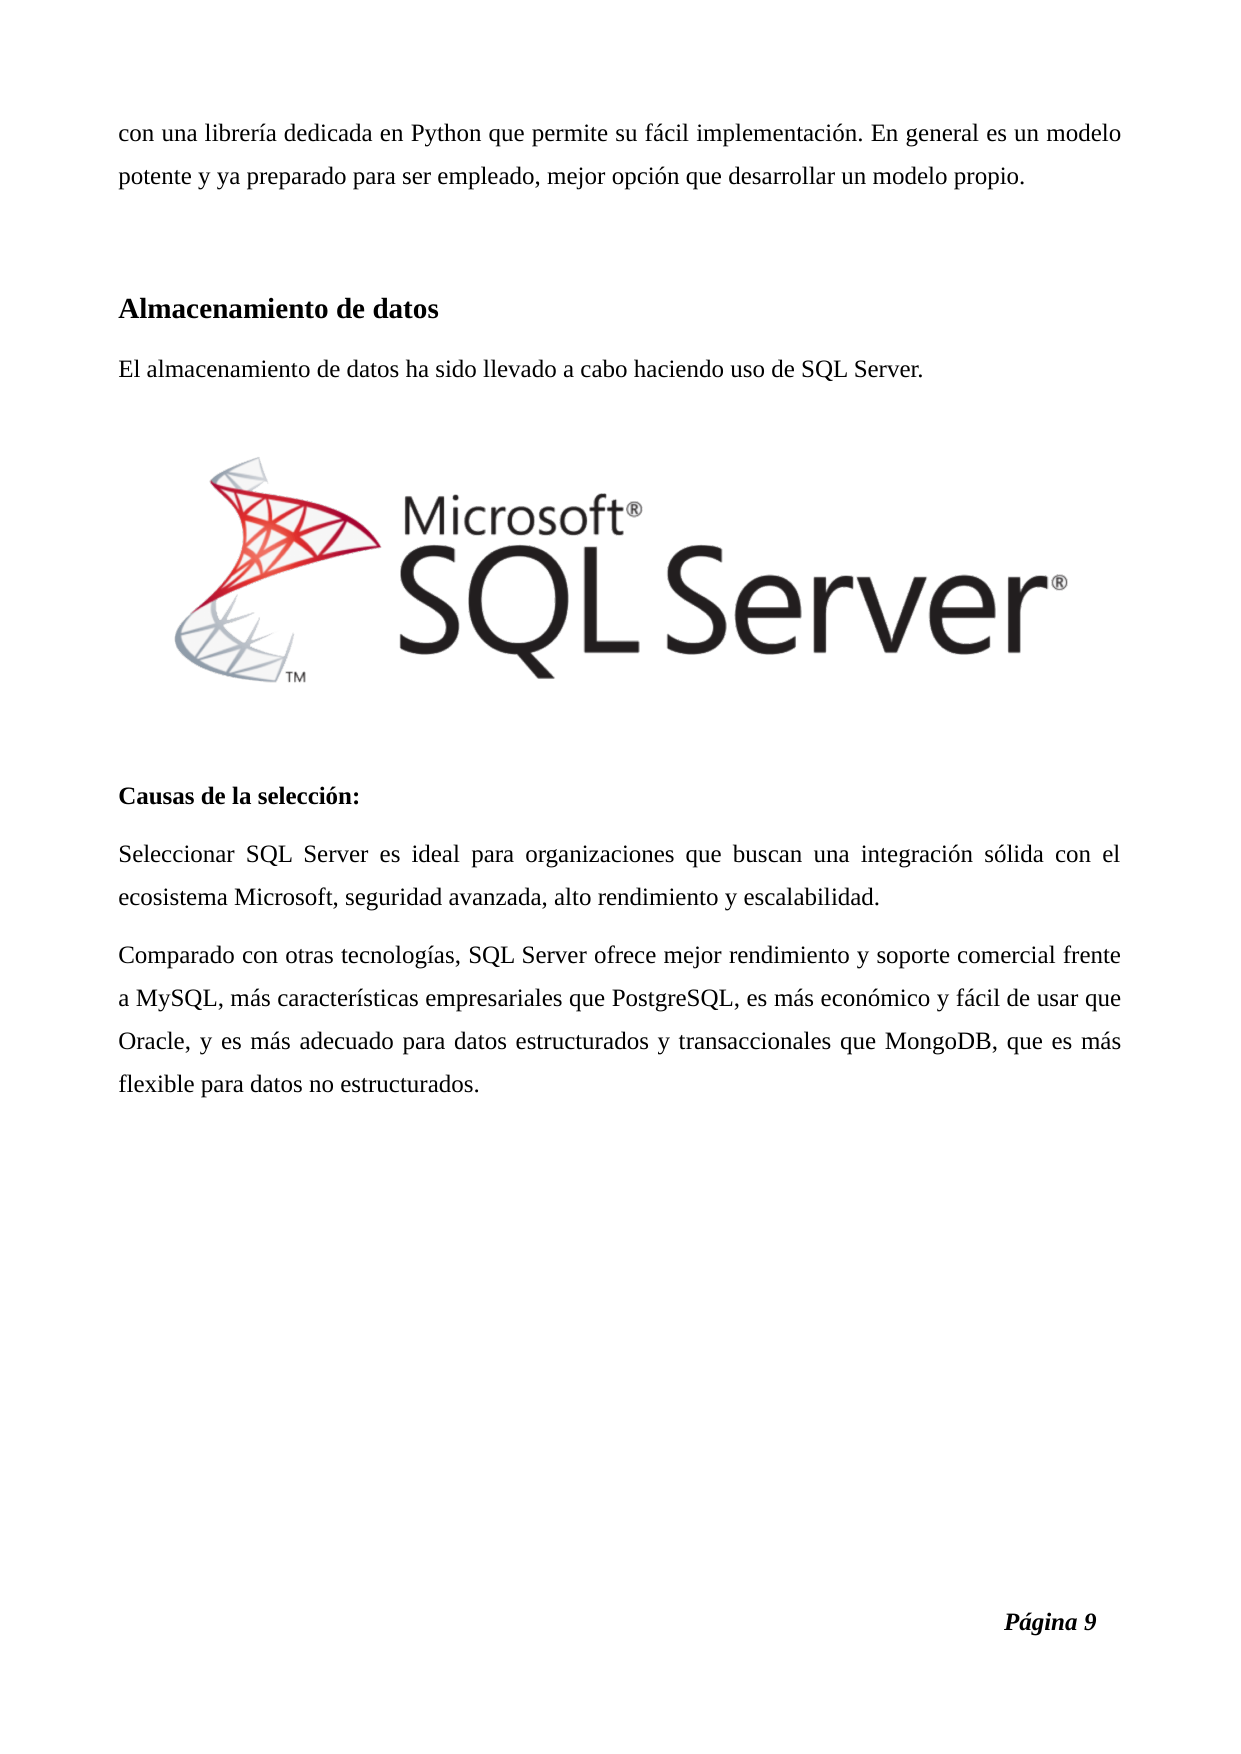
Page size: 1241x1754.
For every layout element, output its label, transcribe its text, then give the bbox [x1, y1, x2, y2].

subtitle Almacenamiento de datos [118, 291, 1122, 325]
picture [118, 411, 1123, 710]
text El almacenamiento de datos ha sido llevado a cabo haciendo uso de SQL Server. [118, 354, 1122, 383]
text Comparado con otras tecnologías, SQL Server ofrece mejor rendimiento y soporte comercial frente a MySQL, más características empresariales que PostgreSQL, es más económico y fácil de usar que Oracle, y es más adecuado para datos estructurados y transaccionales que MongoDB, que es más flexible para datos no estructurados. [118, 940, 1122, 1098]
text Seleccionar SQL Server es ideal para organizaciones que buscan una integración sólida con el ecosistema Microsoft, seguridad avanzada, alto rendimiento y escalabilidad. [118, 839, 1122, 911]
text con una librería dedicada en Python que permite su fácil implementación. En general es un modelo potente y ya preparado para ser empleado, mejor opción que desarrollar un modelo propio. [118, 118, 1122, 190]
text Causas de la selección: [118, 781, 1122, 810]
